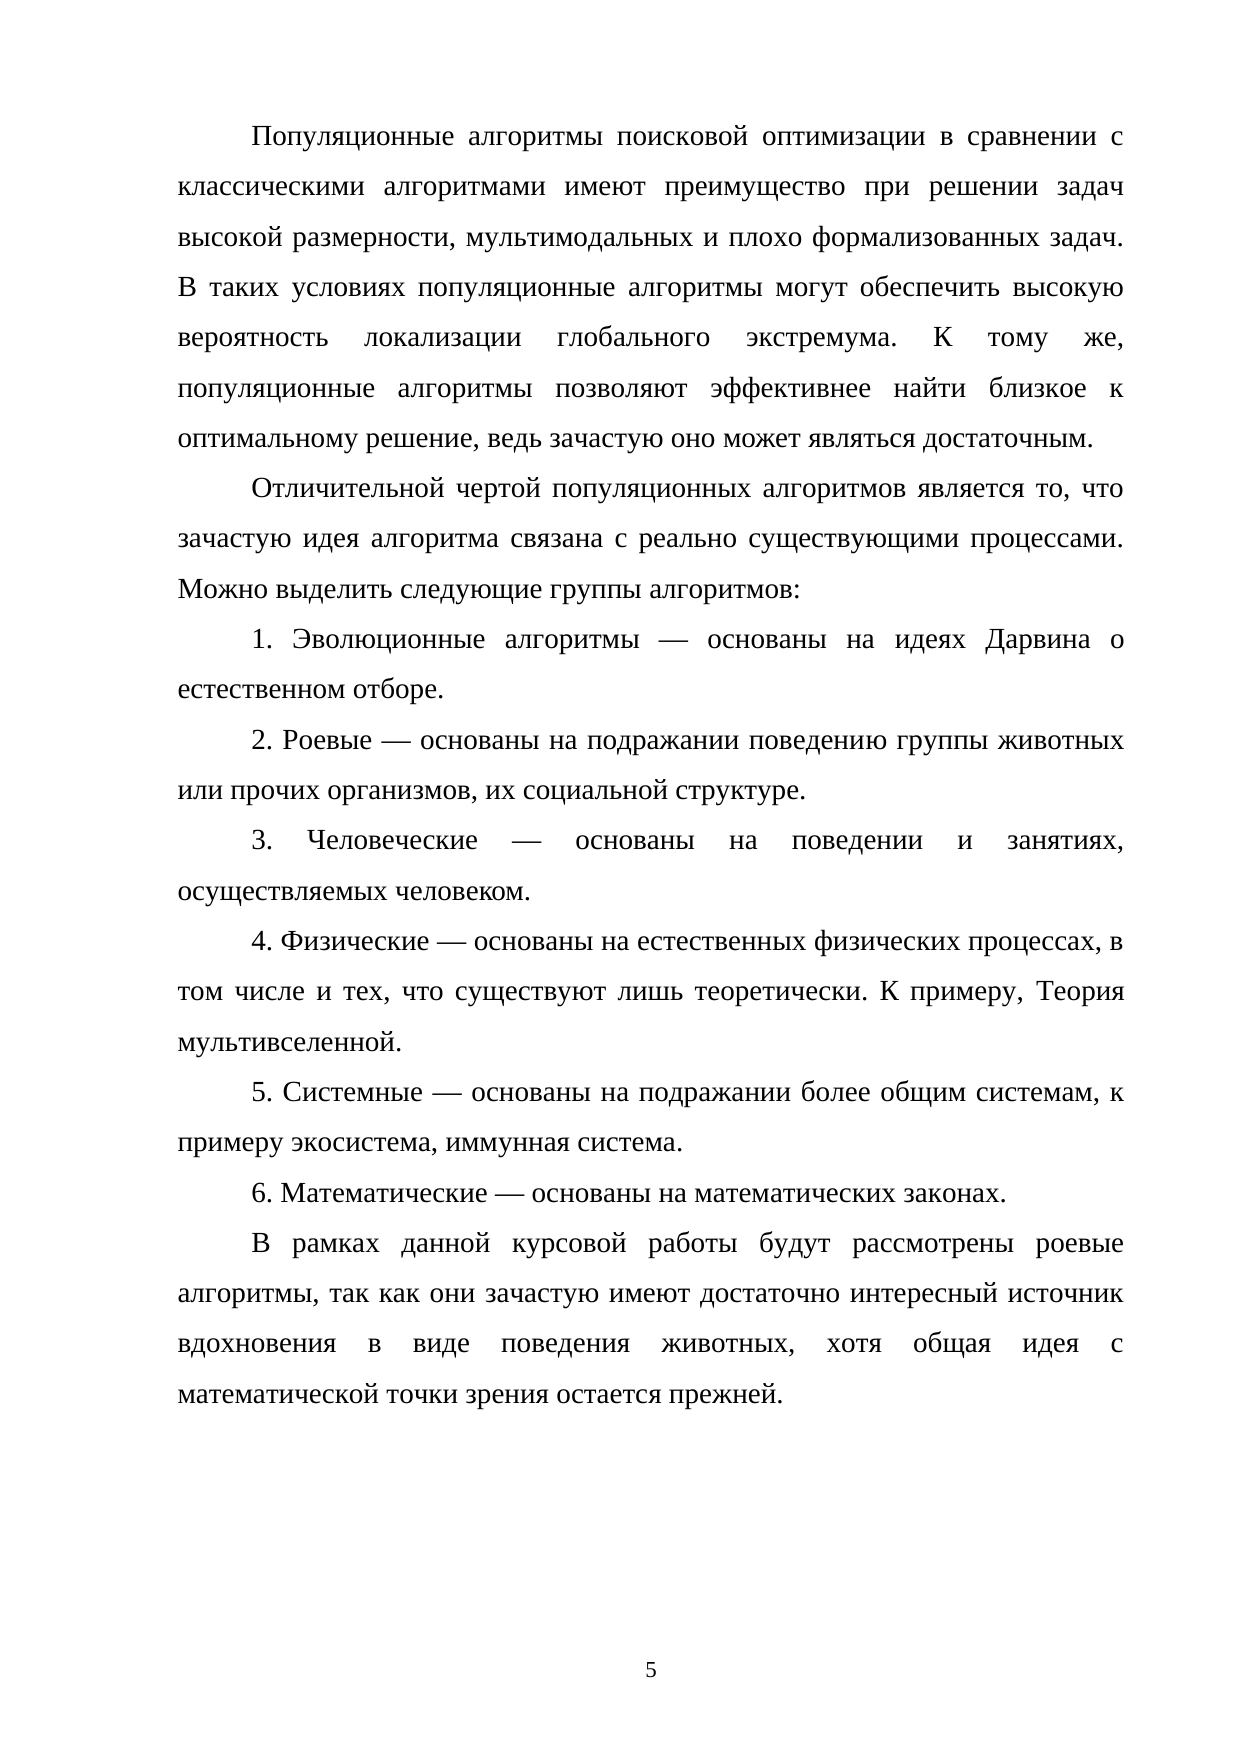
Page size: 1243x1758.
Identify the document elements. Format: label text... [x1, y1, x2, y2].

text 3. Человеческие — основаны на поведении и занятиях, осуществляемых человеком. [177, 822, 1124, 906]
text 5. Системные — основаны на подражании более общим системам, к примеру экосистема, иммунная система. [177, 1074, 1124, 1158]
text 4. Физические — основаны на естественных физических процессах, в том числе и тех, что существуют лишь теоретически. К примеру, Теория мультивселенной. [177, 923, 1124, 1057]
text Популяционные алгоритмы поисковой оптимизации в сравнении с классическими алгоритмами имеют преимущество при решении задач высокой размерности, мультимодальных и плохо формализованных задач. В таких условиях популяционные алгоритмы могут обеспечить высокую вероятность локализации глобального экстремума. К тому же, популяционные алгоритмы позволяют эффективнее найти близкое к оптимальному решение, ведь зачастую оно может являться достаточным. [177, 118, 1124, 453]
text 1. Эволюционные алгоритмы — основаны на идеях Дарвина о естественном отборе. [177, 621, 1124, 705]
text В рамках данной курсовой работы будут рассмотрены роевые алгоритмы, так как они зачастую имеют достаточно интересный источник вдохновения в виде поведения животных, хотя общая идея с математической точки зрения остается прежней. [177, 1225, 1124, 1409]
text Отличительной чертой популяционных алгоритмов является то, что зачастую идея алгоритма связана с реально существующими процессами. Можно выделить следующие группы алгоритмов: [177, 470, 1124, 604]
text 2. Роевые — основаны на подражании поведению группы животных или прочих организмов, их социальной структуре. [177, 722, 1124, 806]
text 6. Математические — основаны на математических законах. [177, 1175, 1124, 1208]
